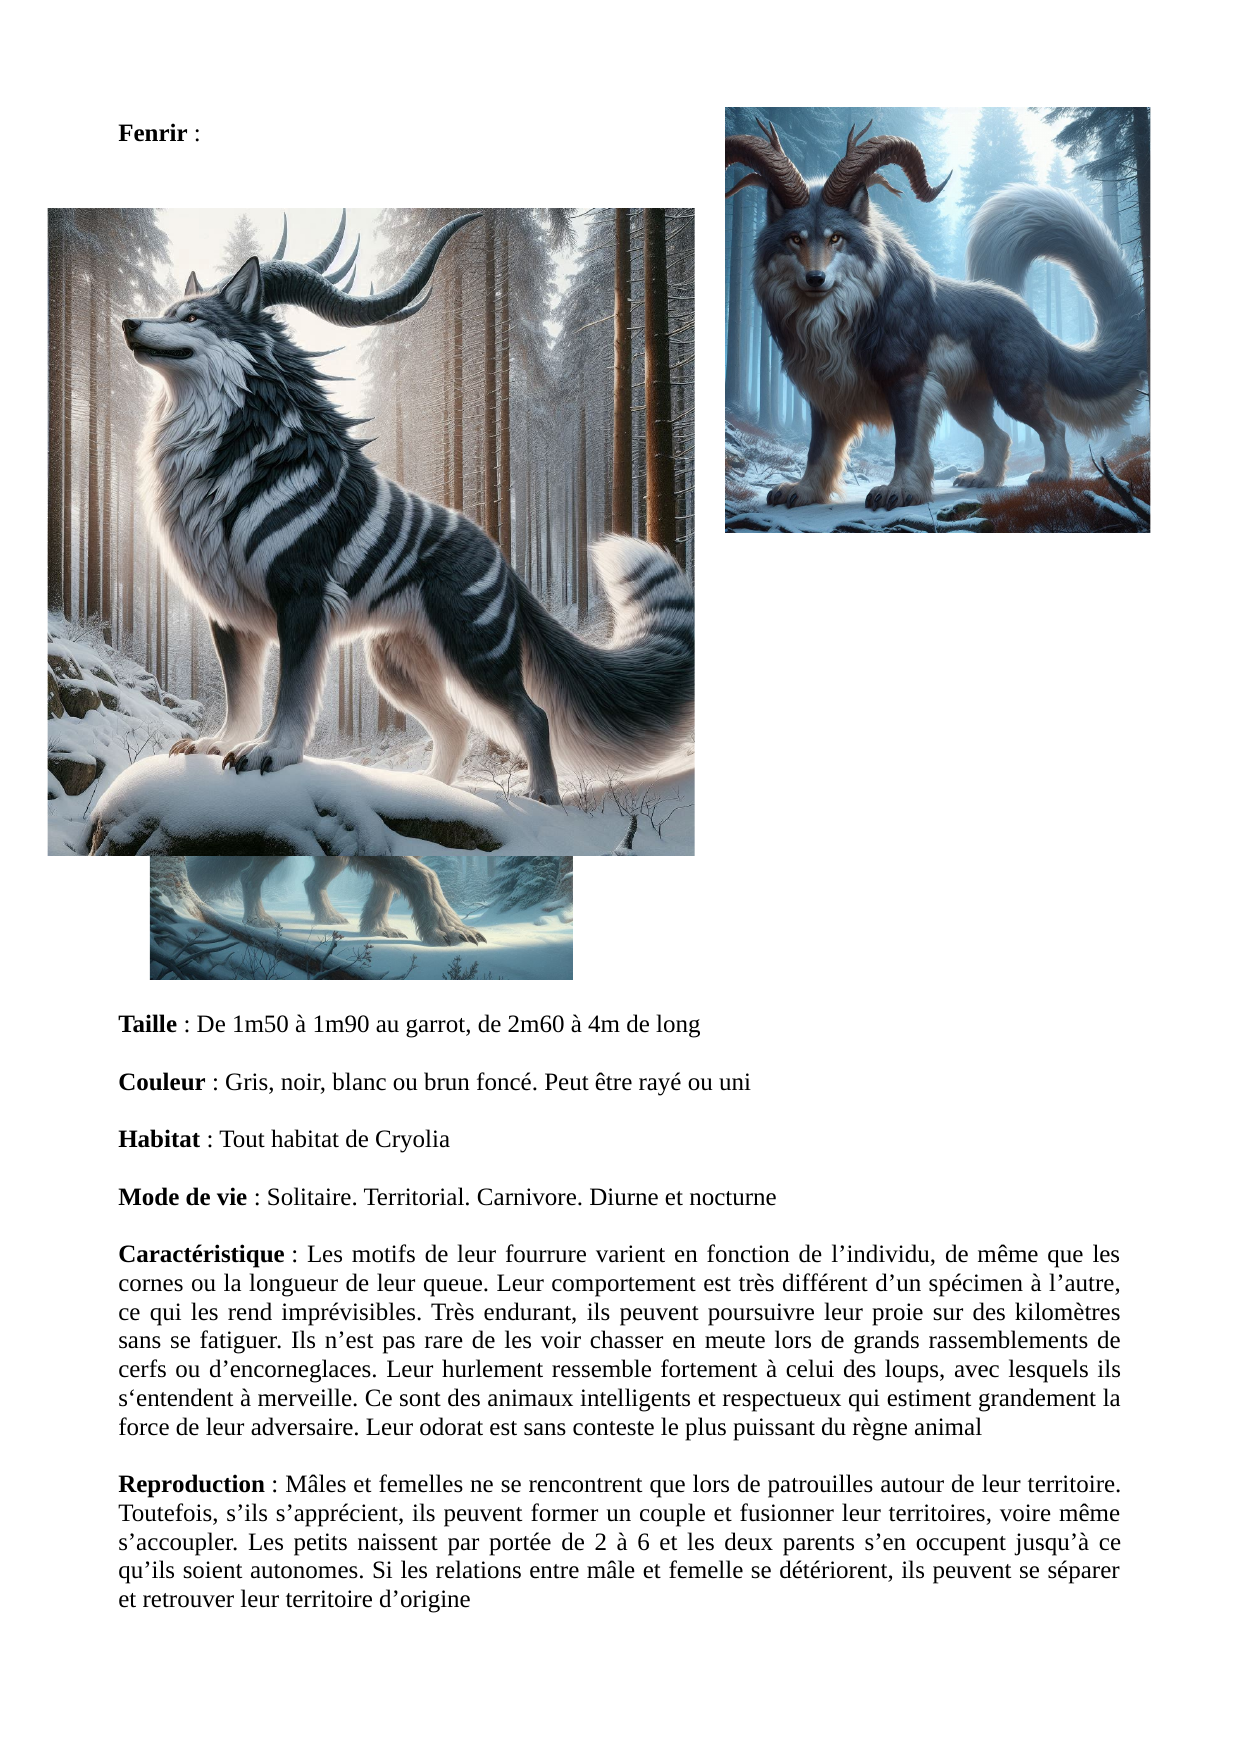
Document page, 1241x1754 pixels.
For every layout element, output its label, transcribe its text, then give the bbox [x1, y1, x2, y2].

picture [725, 107, 1151, 533]
text Reproduction : Mâles et femelles ne se rencontrent que lors de patrouilles autour de leur territoire. Toutefois, s’ils s’apprécient, ils peuvent former un couple et fusionner leur territoires, voire même s’accoupler. Les petits naissent par portée de 2 à 6 et les deux parents s’en occupent jusqu’à ce qu’ils soient autonomes. Si les relations entre mâle et femelle se détériorent, ils peuvent se séparer et retrouver leur territoire d’origine [118, 1469, 1122, 1613]
text Mode de vie : Solitaire. Territorial. Carnivore. Diurne et nocturne [118, 1182, 1122, 1211]
text Habitat : Tout habitat de Cryolia [118, 1124, 1122, 1153]
text Fenrir : [118, 118, 725, 147]
text Taille : De 1m50 à 1m90 au garrot, de 2m60 à 4m de long [118, 1009, 1122, 1038]
text Couleur : Gris, noir, blanc ou brun foncé. Peut être rayé ou uni [118, 1067, 1122, 1096]
text Caractéristique : Les motifs de leur fourrure varient en fonction de l’individu, de même que les cornes ou la longueur de leur queue. Leur comportement est très différent d’un spécimen à l’autre, ce qui les rend imprévisibles. Très endurant, ils peuvent poursuivre leur proie sur des kilomètres sans se fatiguer. Ils n’est pas rare de les voir chasser en meute lors de grands rassemblements de cerfs ou d’encorneglaces. Leur hurlement ressemble fortement à celui des loups, avec lesquels ils s‘entendent à merveille. Ce sont des animaux intelligents et respectueux qui estiment grandement la force de leur adversaire. Leur odorat est sans conteste le plus puissant du règne animal [118, 1239, 1122, 1441]
picture [47, 208, 695, 980]
